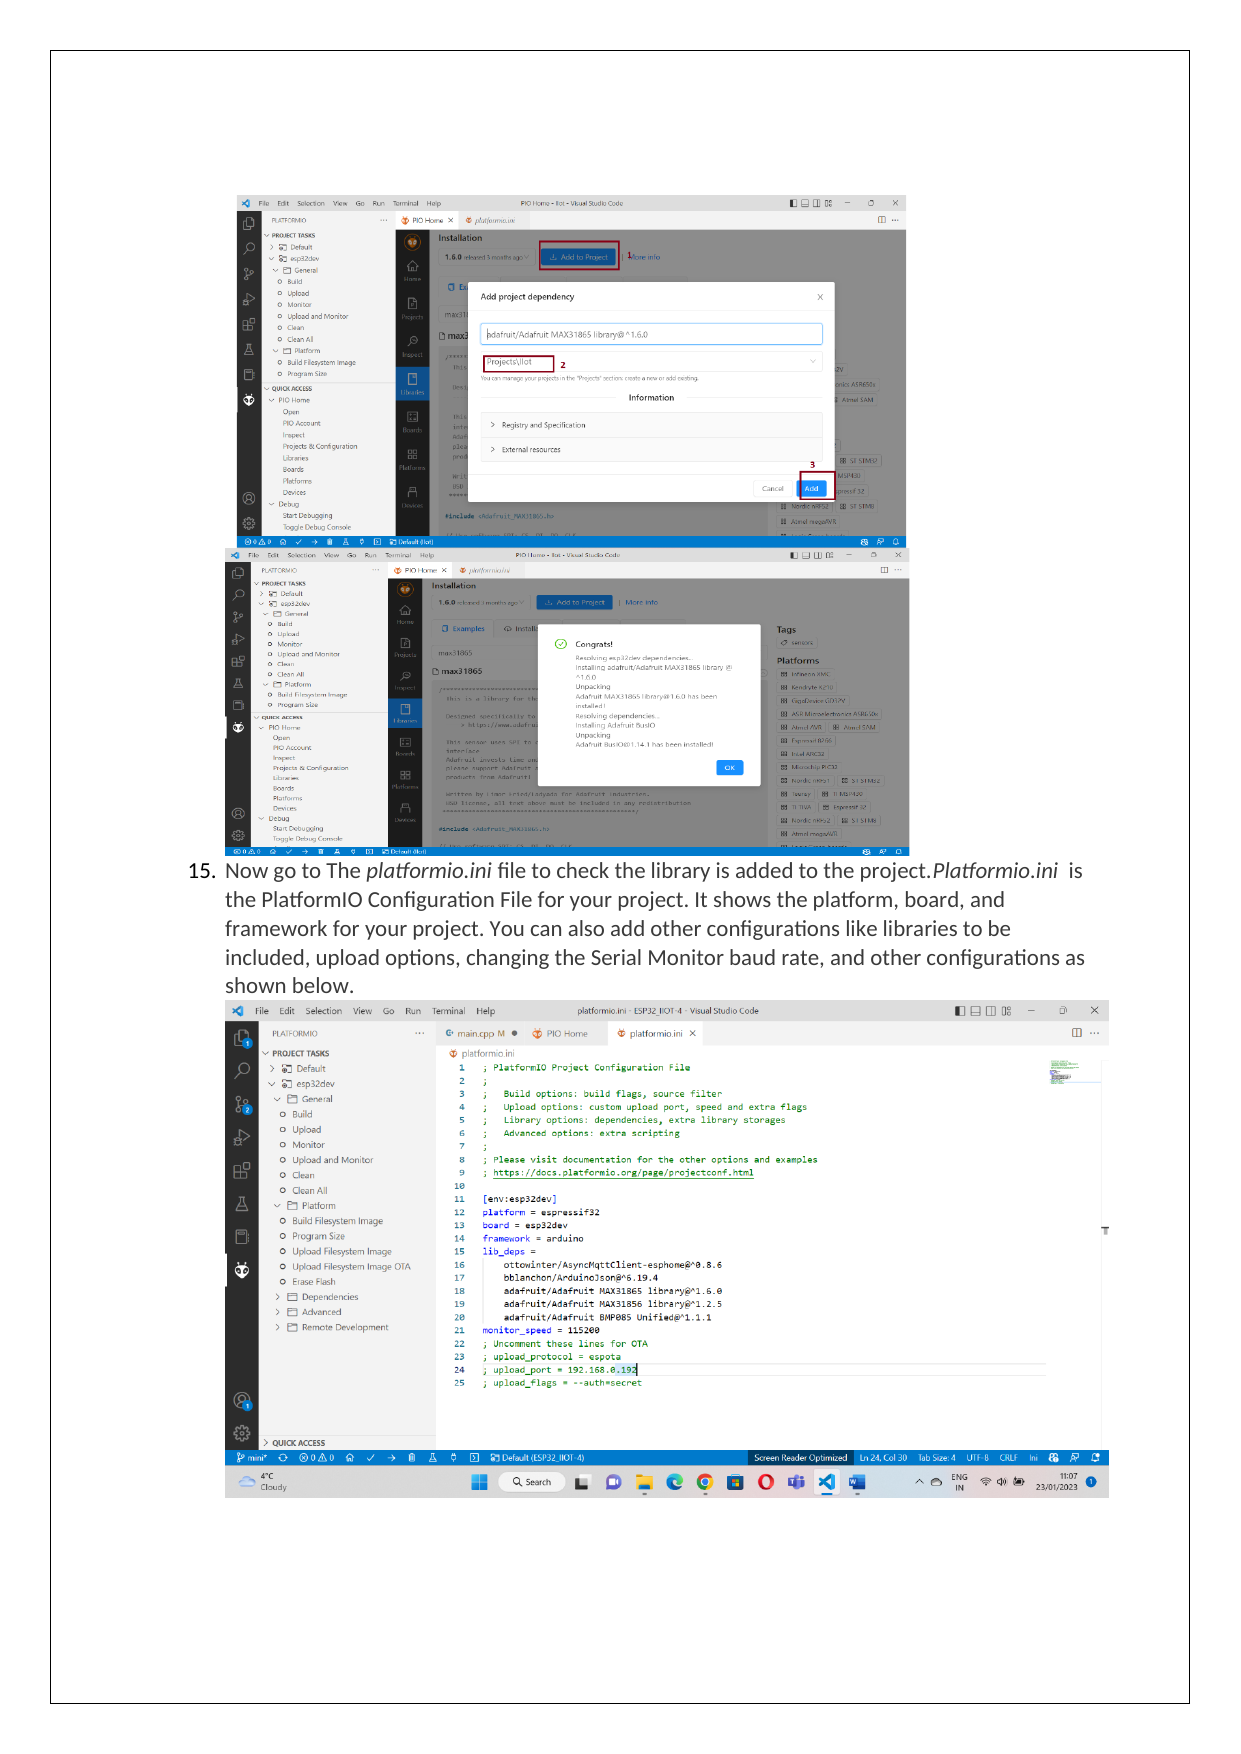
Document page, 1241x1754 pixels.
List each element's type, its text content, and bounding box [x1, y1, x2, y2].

list Now go to The platformio.ini file to check the library is added to the project.Platformio.ini is the PlatformIO Configuration File for your project. It shows the platform, board, and framework for your project. You can also add other configurations like libraries to be included, upload options, changing the Serial Monitor baud rate, and other configurations as shown below. [187, 856, 1090, 1000]
